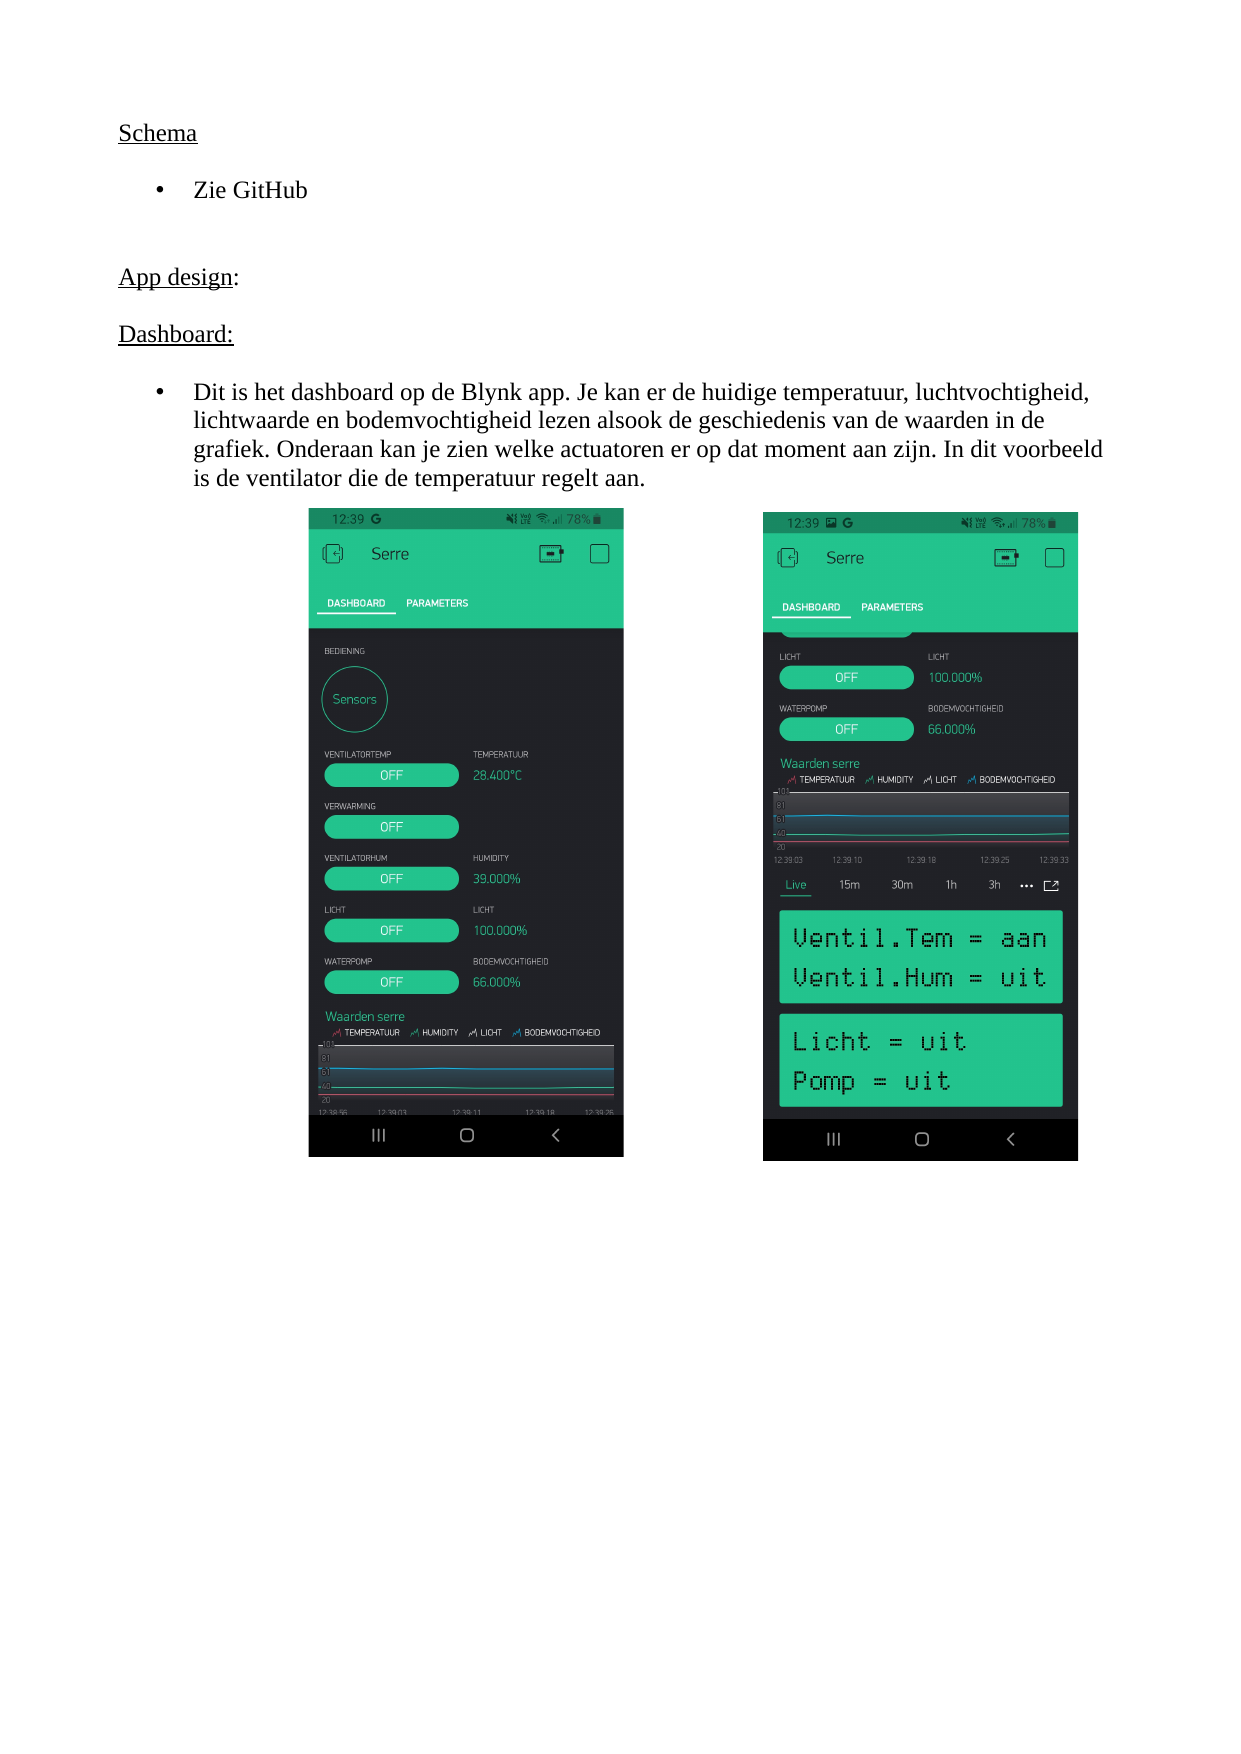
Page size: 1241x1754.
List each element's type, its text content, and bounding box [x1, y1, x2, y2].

list Dit is het dashboard op de Blynk app. Je kan er de huidige temperatuur, luchtvochtigheid, lichtwaarde en bodemvochtigheid lezen alsook de geschiedenis van de waarden in de grafiek. Onderaan kan je zien welke actuatoren er op dat moment aan zijn. In dit voorbeeld is de ventilator die de temperatuur regelt aan. [156, 377, 1122, 492]
text Schema [118, 118, 1122, 147]
picture [763, 512, 1079, 1161]
text App design: [118, 262, 1122, 291]
picture [308, 508, 624, 1157]
text Dashboard: [118, 319, 1122, 348]
list Zie GitHub [156, 176, 1122, 204]
